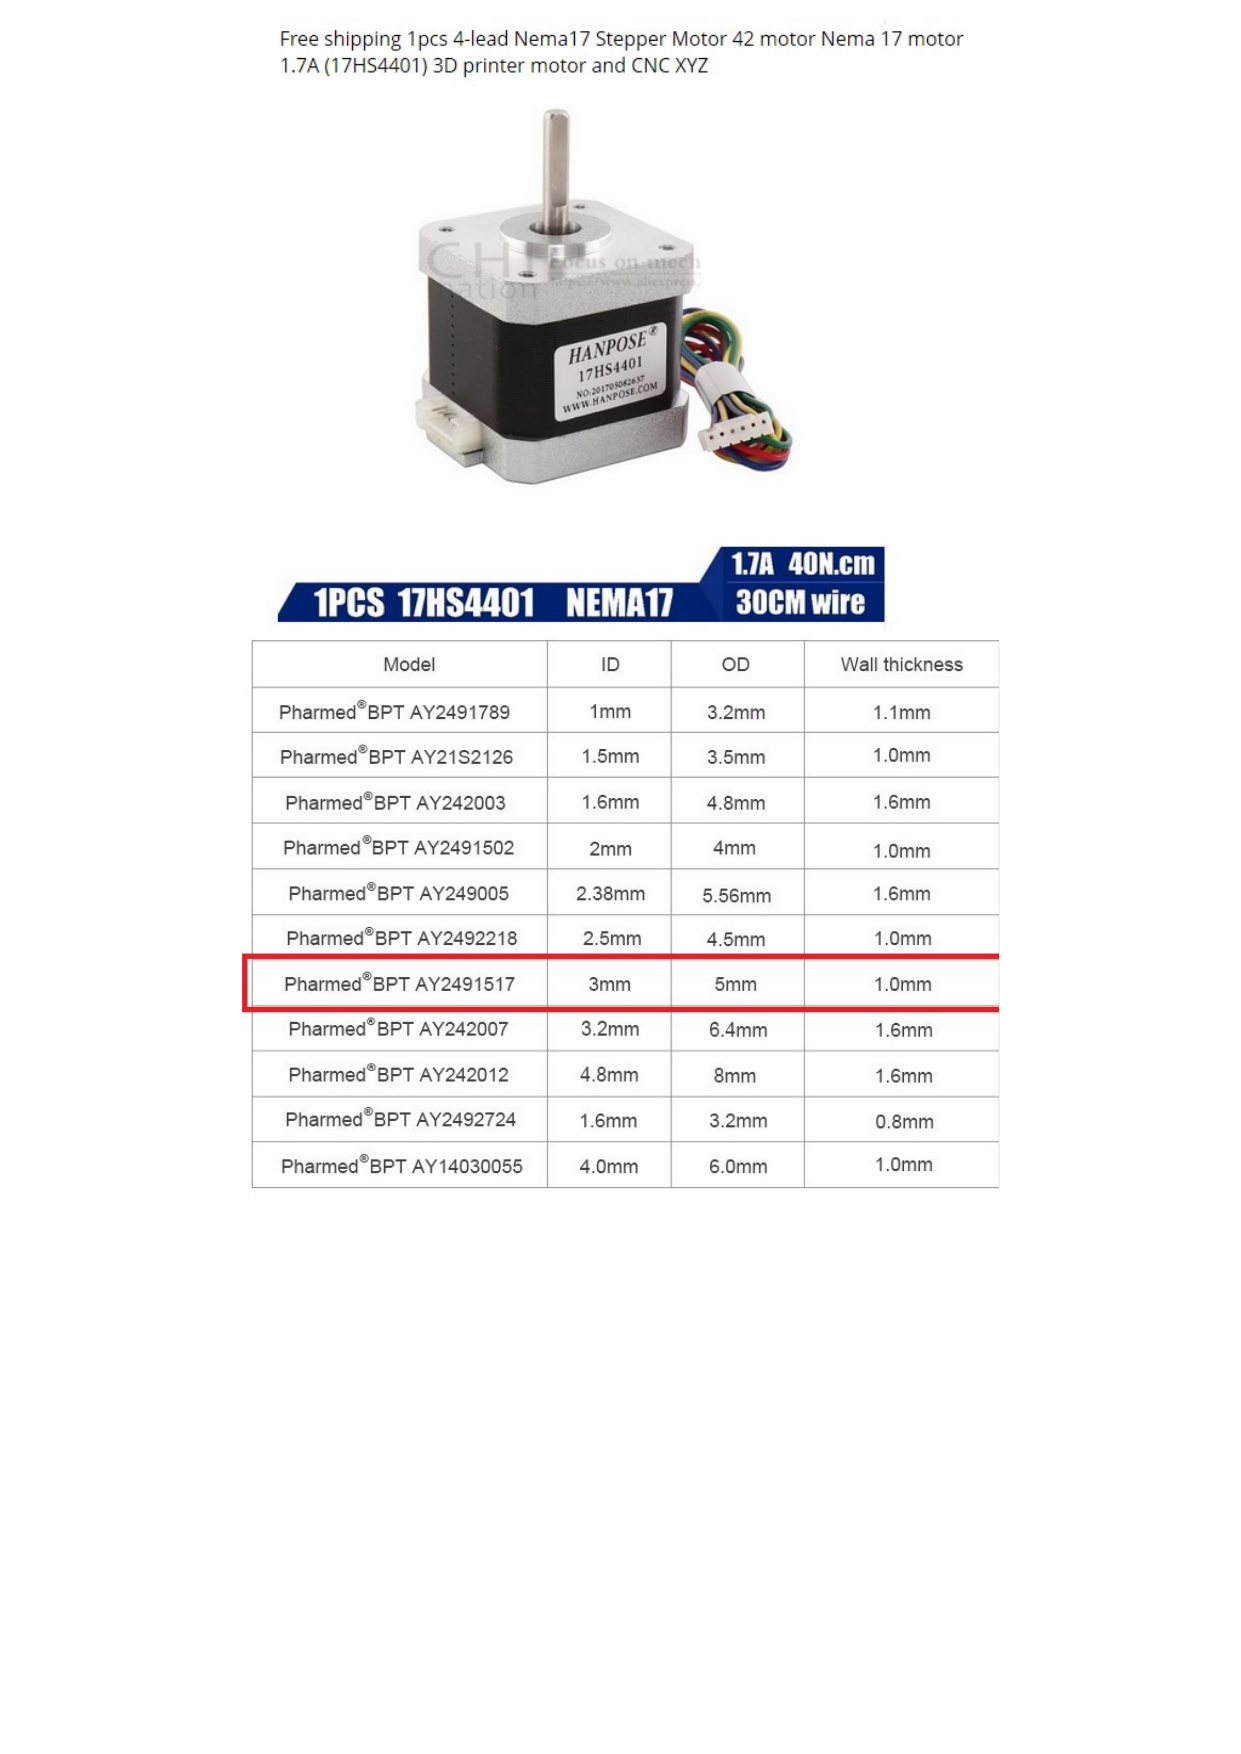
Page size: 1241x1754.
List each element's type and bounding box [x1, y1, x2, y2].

picture [262, 18, 978, 633]
picture [240, 636, 1000, 1202]
